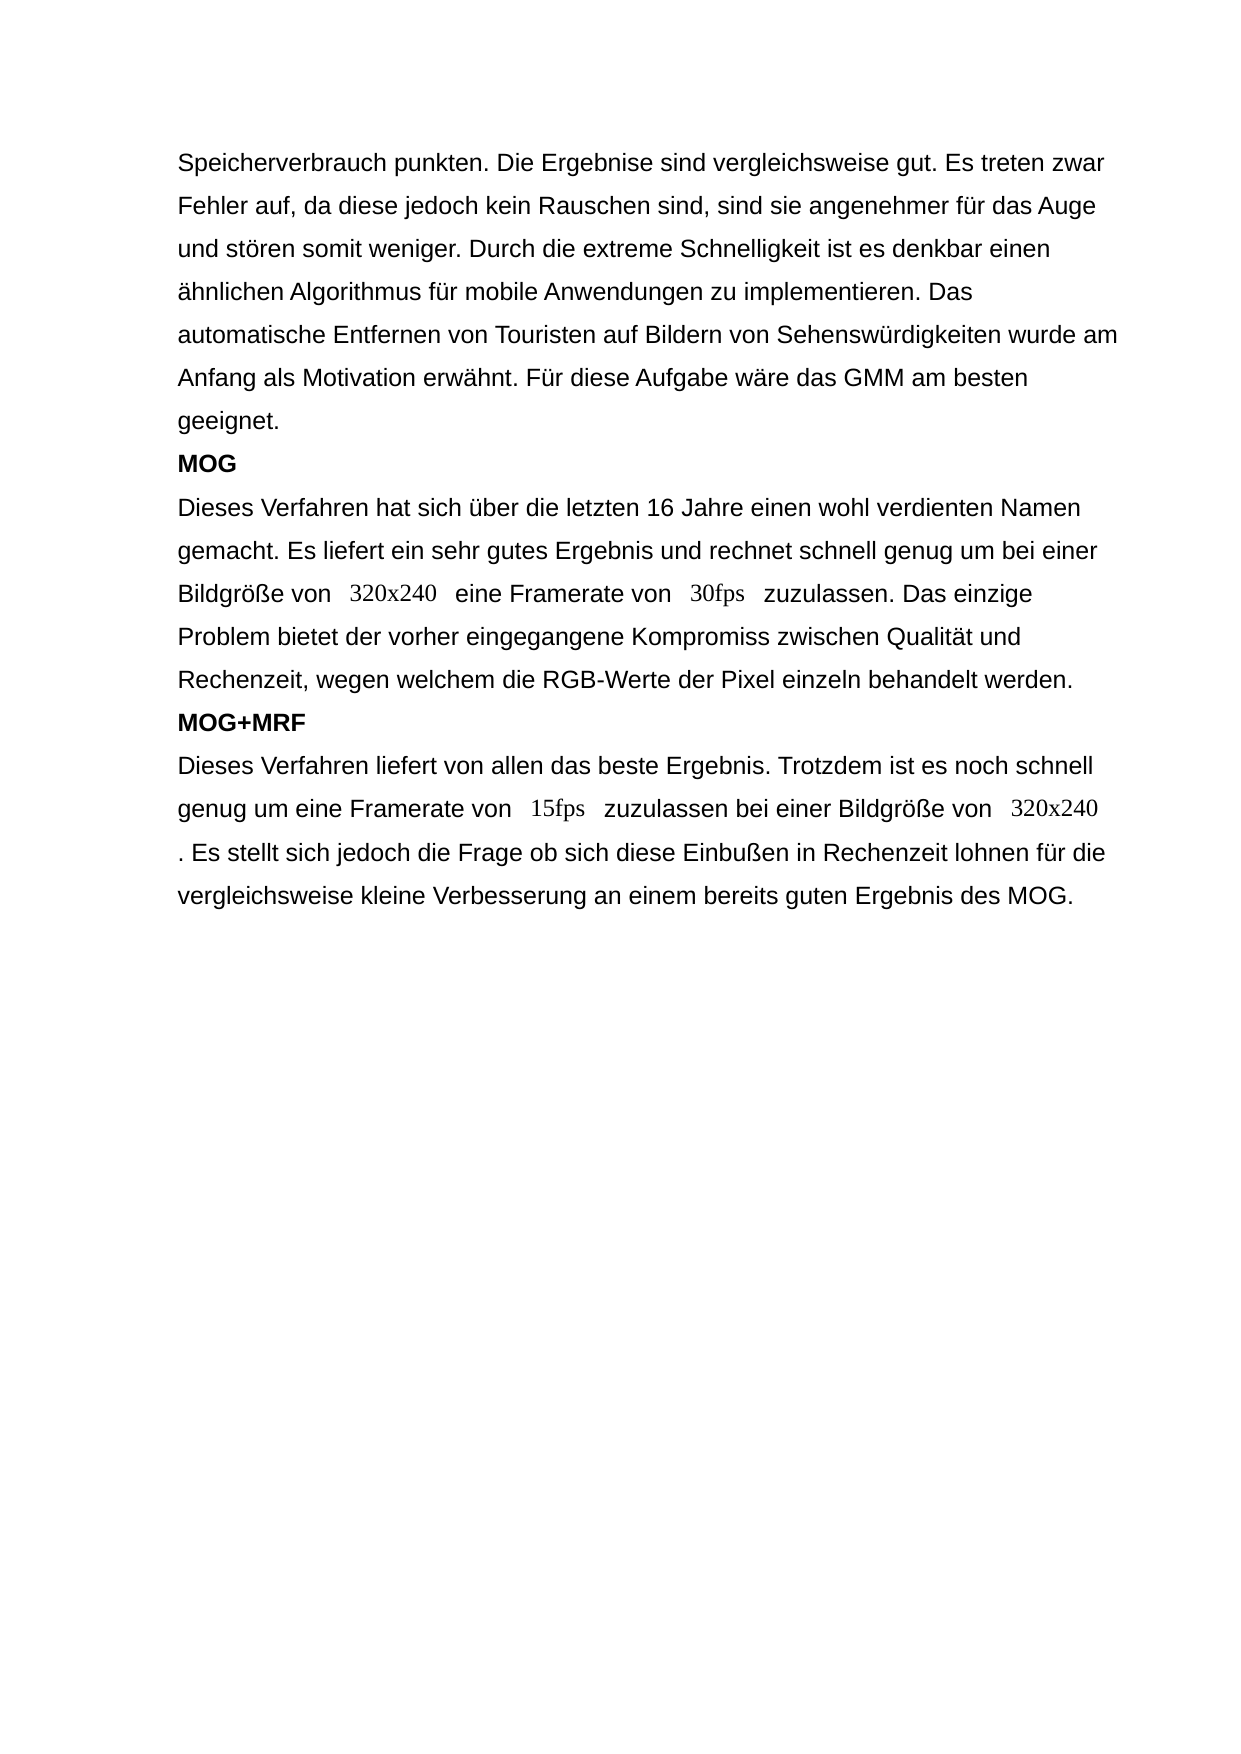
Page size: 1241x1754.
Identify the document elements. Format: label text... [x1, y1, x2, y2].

text MOG+MRF [177, 708, 1122, 737]
text MOG [177, 449, 1122, 478]
text Speicherverbrauch punkten. Die Ergebnise sind vergleichsweise gut. Es treten zwar Fehler auf, da diese jedoch kein Rauschen sind, sind sie angenehmer für das Auge und stören somit weniger. Durch die extreme Schnelligkeit ist es denkbar einen ähnlichen Algorithmus für mobile Anwendungen zu implementieren. Das automatische Entfernen von Touristen auf Bildern von Sehenswürdigkeiten wurde am Anfang als Motivation erwähnt. Für diese Aufgabe wäre das GMM am besten geeignet. [177, 148, 1122, 435]
text Dieses Verfahren liefert von allen das beste Ergebnis. Trotzdem ist es noch schnell genug um eine Framerate vonzuzulassen bei einer Bildgröße von. Es stellt sich jedoch die Frage ob sich diese Einbußen in Rechenzeit lohnen für die vergleichsweise kleine Verbesserung an einem bereits guten Ergebnis des MOG. [177, 751, 1122, 909]
text Dieses Verfahren hat sich über die letzten 16 Jahre einen wohl verdienten Namen gemacht. Es liefert ein sehr gutes Ergebnis und rechnet schnell genug um bei einer Bildgröße voneine Framerate vonzuzulassen. Das einzige Problem bietet der vorher eingegangene Kompromiss zwischen Qualität und Rechenzeit, wegen welchem die RGB-Werte der Pixel einzeln behandelt werden. [177, 493, 1122, 694]
